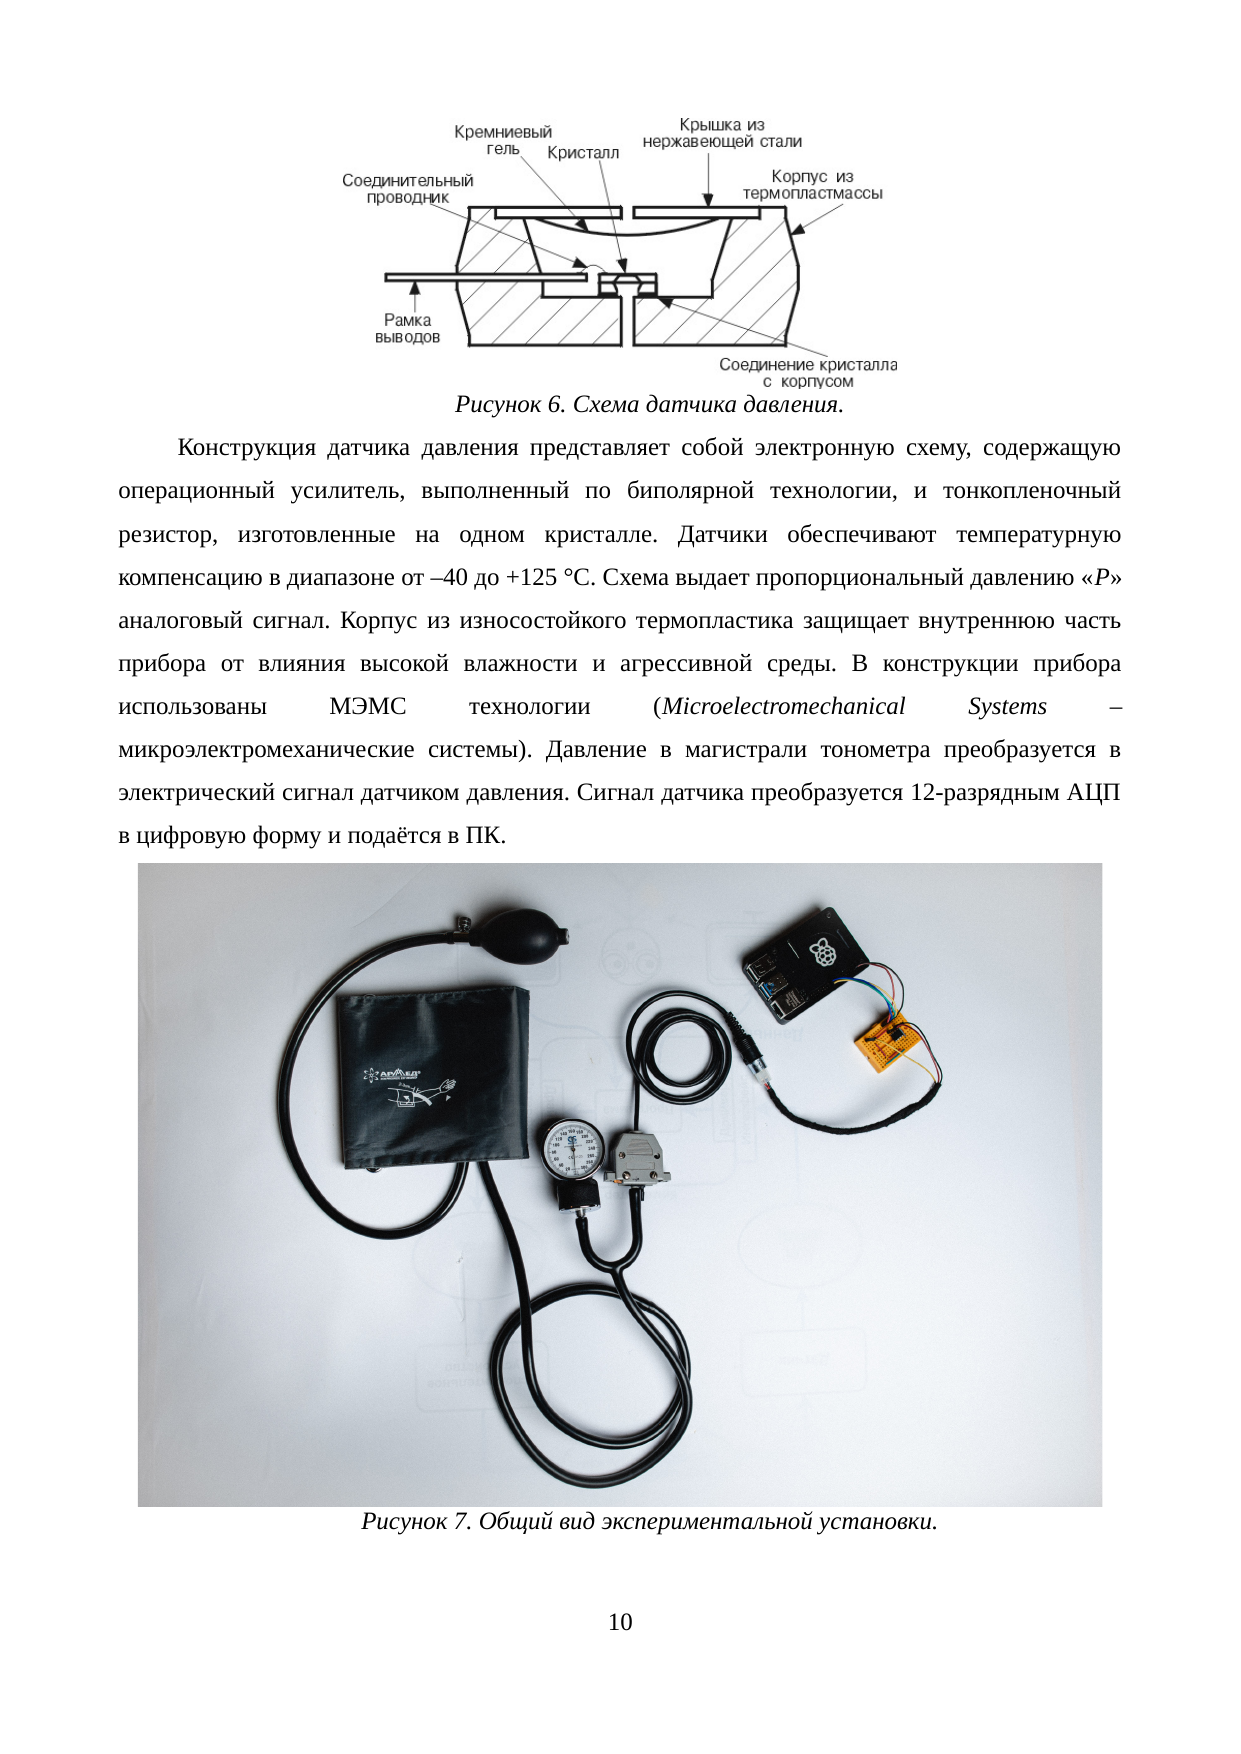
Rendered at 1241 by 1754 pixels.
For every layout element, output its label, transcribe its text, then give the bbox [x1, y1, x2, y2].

text Конструкция датчика давления представляет собой электронную схему, содержащую операционный усилитель, выполненный по биполярной технологии, и тонкопленочный резистор, изготовленные на одном кристалле. Датчики обеспечивают температурную компенсацию в диапазоне от –40 до +125 °C. Схема выдает пропорциональный давлению «Р» аналоговый сигнал. Корпус из износостойкого термопластика защищает внутреннюю часть прибора от влияния высокой влажности и агрессивной среды. В конструкции прибора использованы МЭМС технологии (Microelectromechanical Systems – микроэлектромеханические системы). Давление в магистрали тонометра преобразуется в электрический сигнал датчиком давления. Сигнал датчика преобразуется 12-разрядным АЦП в цифровую форму и подаётся в ПК. [118, 432, 1122, 849]
text Рисунок 7. Общий вид экспериментальной установки. [118, 1506, 1122, 1535]
picture [342, 118, 898, 390]
picture [137, 863, 1103, 1507]
text Рисунок 6. Схема датчика давления. [118, 389, 1122, 418]
